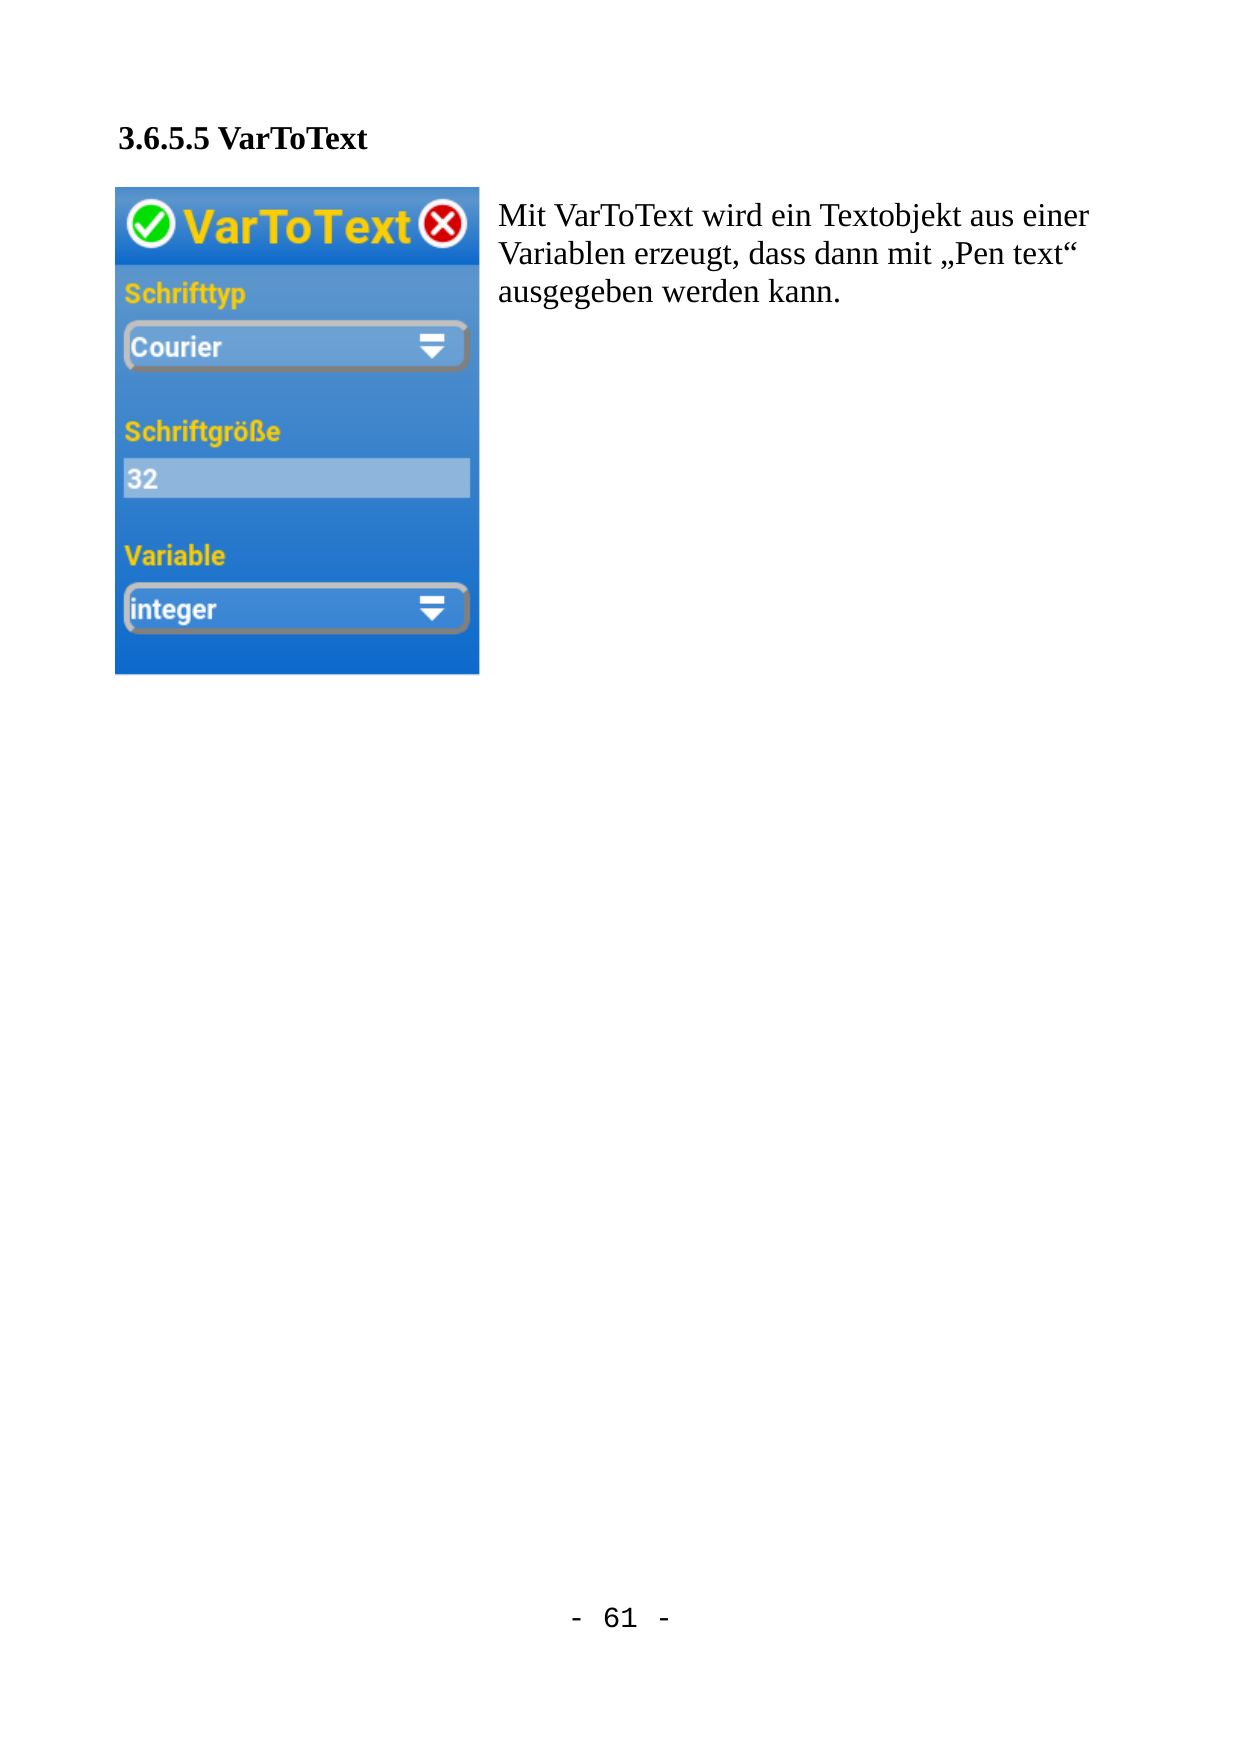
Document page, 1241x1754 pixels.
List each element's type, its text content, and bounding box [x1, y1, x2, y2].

picture [115, 187, 480, 676]
text 3.6.5.5 VarToText [118, 118, 1122, 156]
text Mit VarToText wird ein Textobjekt aus einer Variablen erzeugt, dass dann mit „Pen text“ ausgegeben werden kann. [480, 195, 1122, 310]
